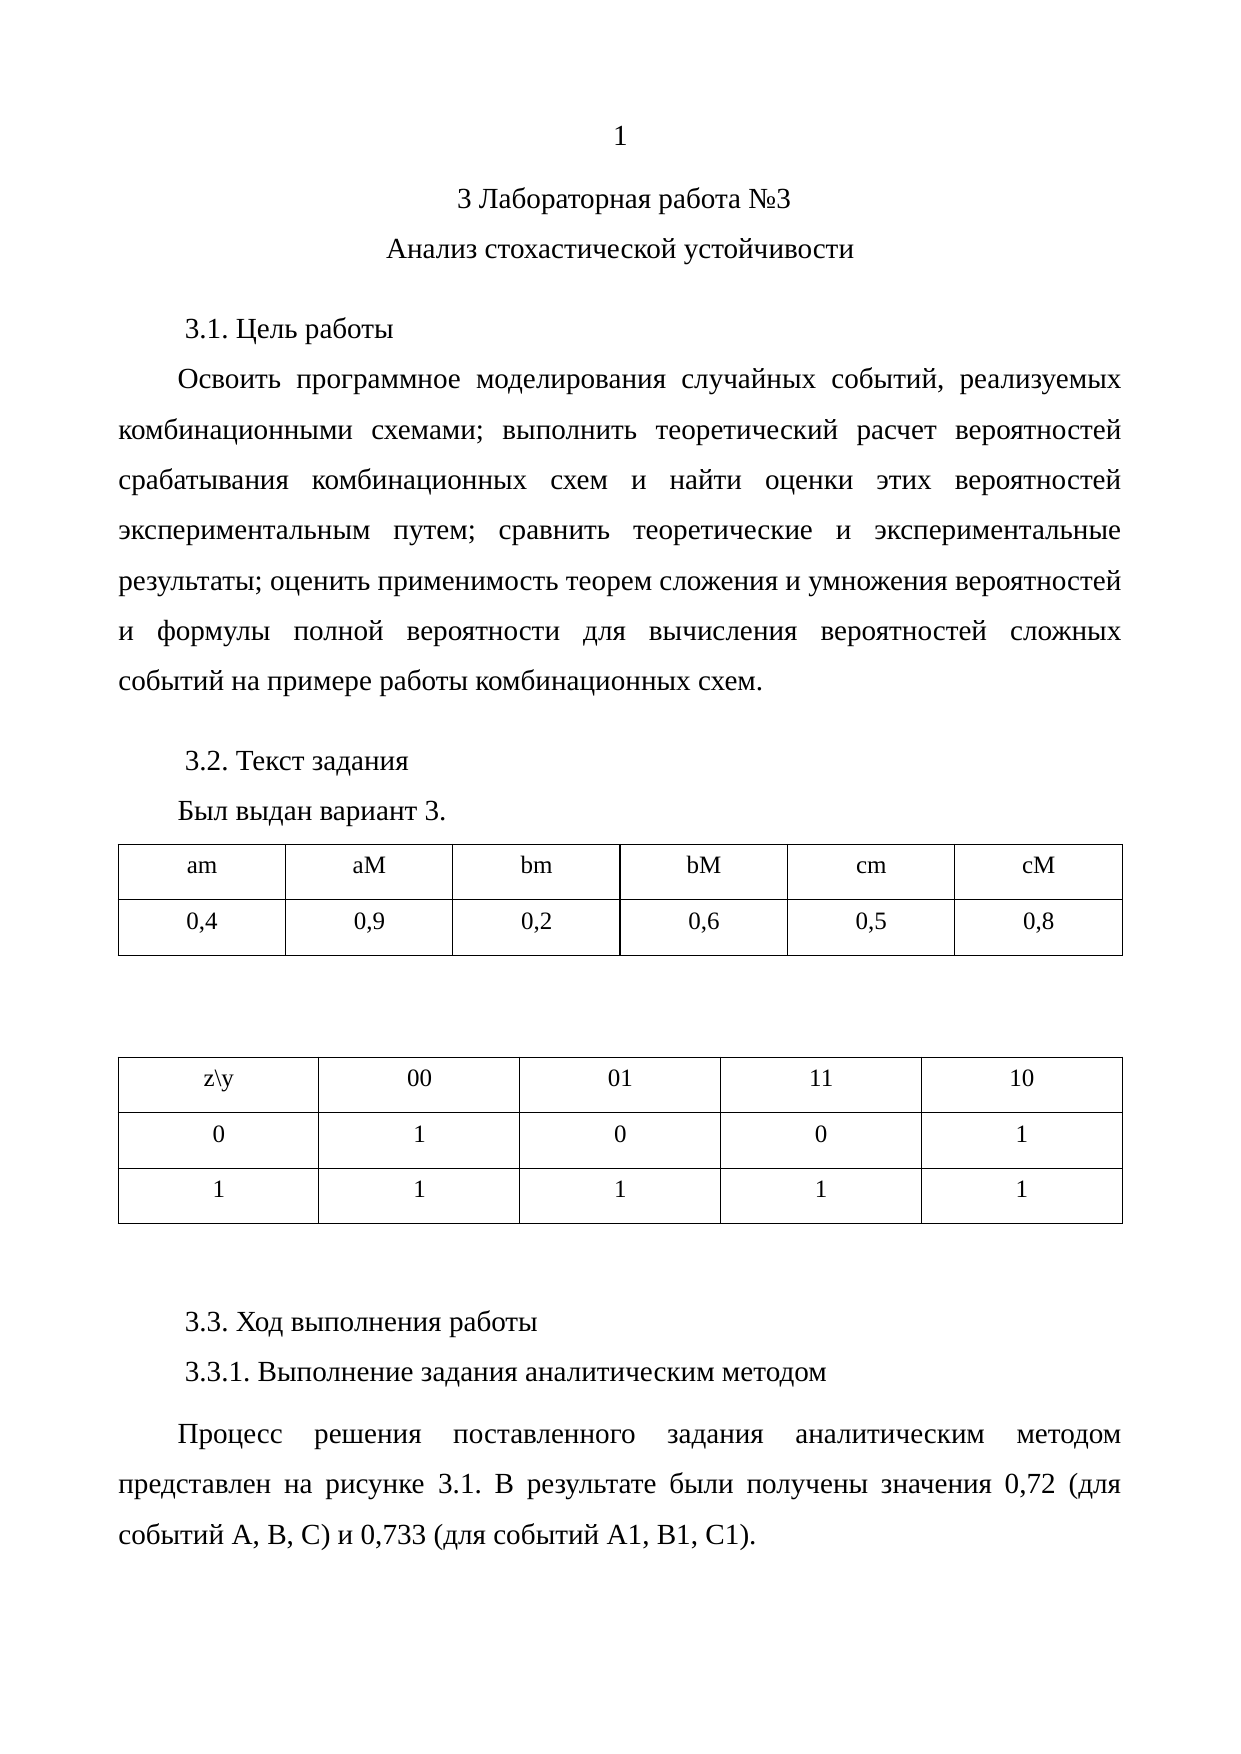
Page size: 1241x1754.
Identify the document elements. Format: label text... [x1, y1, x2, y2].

table_cell 1 [319, 1169, 519, 1223]
table_header bM [621, 845, 787, 899]
table_cell 1 [721, 1169, 921, 1223]
table_header cm [788, 845, 954, 899]
table_cell 0,4 [119, 900, 285, 955]
table_header z\y [119, 1058, 318, 1112]
text Освоить программное моделирования случайных событий, реализуемых комбинационными схемами; выполнить теоретический расчет вероятностей срабатывания комбинационных схем и найти оценки этих вероятностей экспериментальным путем; сравнить теоретические и экспериментальные результаты; оценить применимость теорем сложения и умножения вероятностей и формулы полной вероятности для вычисления вероятностей сложных событий на примере работы комбинационных схем. [118, 362, 1122, 697]
table_cell 1 [319, 1113, 519, 1168]
table_header 11 [721, 1058, 921, 1112]
subtitle Ход выполнения работы [118, 1304, 1122, 1337]
table_header cM [955, 845, 1122, 899]
subtitle Текст задания [118, 743, 1122, 777]
subtitle Цель работы [118, 311, 1122, 345]
table_header 00 [319, 1058, 519, 1112]
table_cell 0,9 [286, 900, 452, 955]
text Процесс решения поставленного задания аналитическим методом представлен на рисунке 3.1. В результате были получены значения 0,72 (для событий A, B, C) и 0,733 (для событий A1, B1, C1). [118, 1416, 1122, 1551]
table_cell 0,5 [788, 900, 954, 955]
table_cell 0 [520, 1113, 720, 1168]
table_cell 1 [922, 1113, 1122, 1168]
table_cell 0 [721, 1113, 921, 1168]
table_cell 0,6 [621, 900, 787, 955]
subtitle Выполнение задания аналитическим методом [118, 1354, 1122, 1388]
text Был выдан вариант 3. [118, 793, 1122, 827]
table_cell 1 [119, 1169, 318, 1223]
table_cell 1 [520, 1169, 720, 1223]
table_header 01 [520, 1058, 720, 1112]
table_cell 0 [119, 1113, 318, 1168]
table_header 10 [922, 1058, 1122, 1112]
table_header am [119, 845, 285, 899]
table_header bm [453, 845, 619, 899]
subtitle Лабораторная работа №3 [118, 181, 1122, 215]
title Анализ стохастической устойчивости [118, 231, 1122, 265]
table_cell 0,8 [955, 900, 1122, 955]
table_cell 0,2 [453, 900, 619, 955]
table_cell 1 [922, 1169, 1122, 1223]
table_header aM [286, 845, 452, 899]
